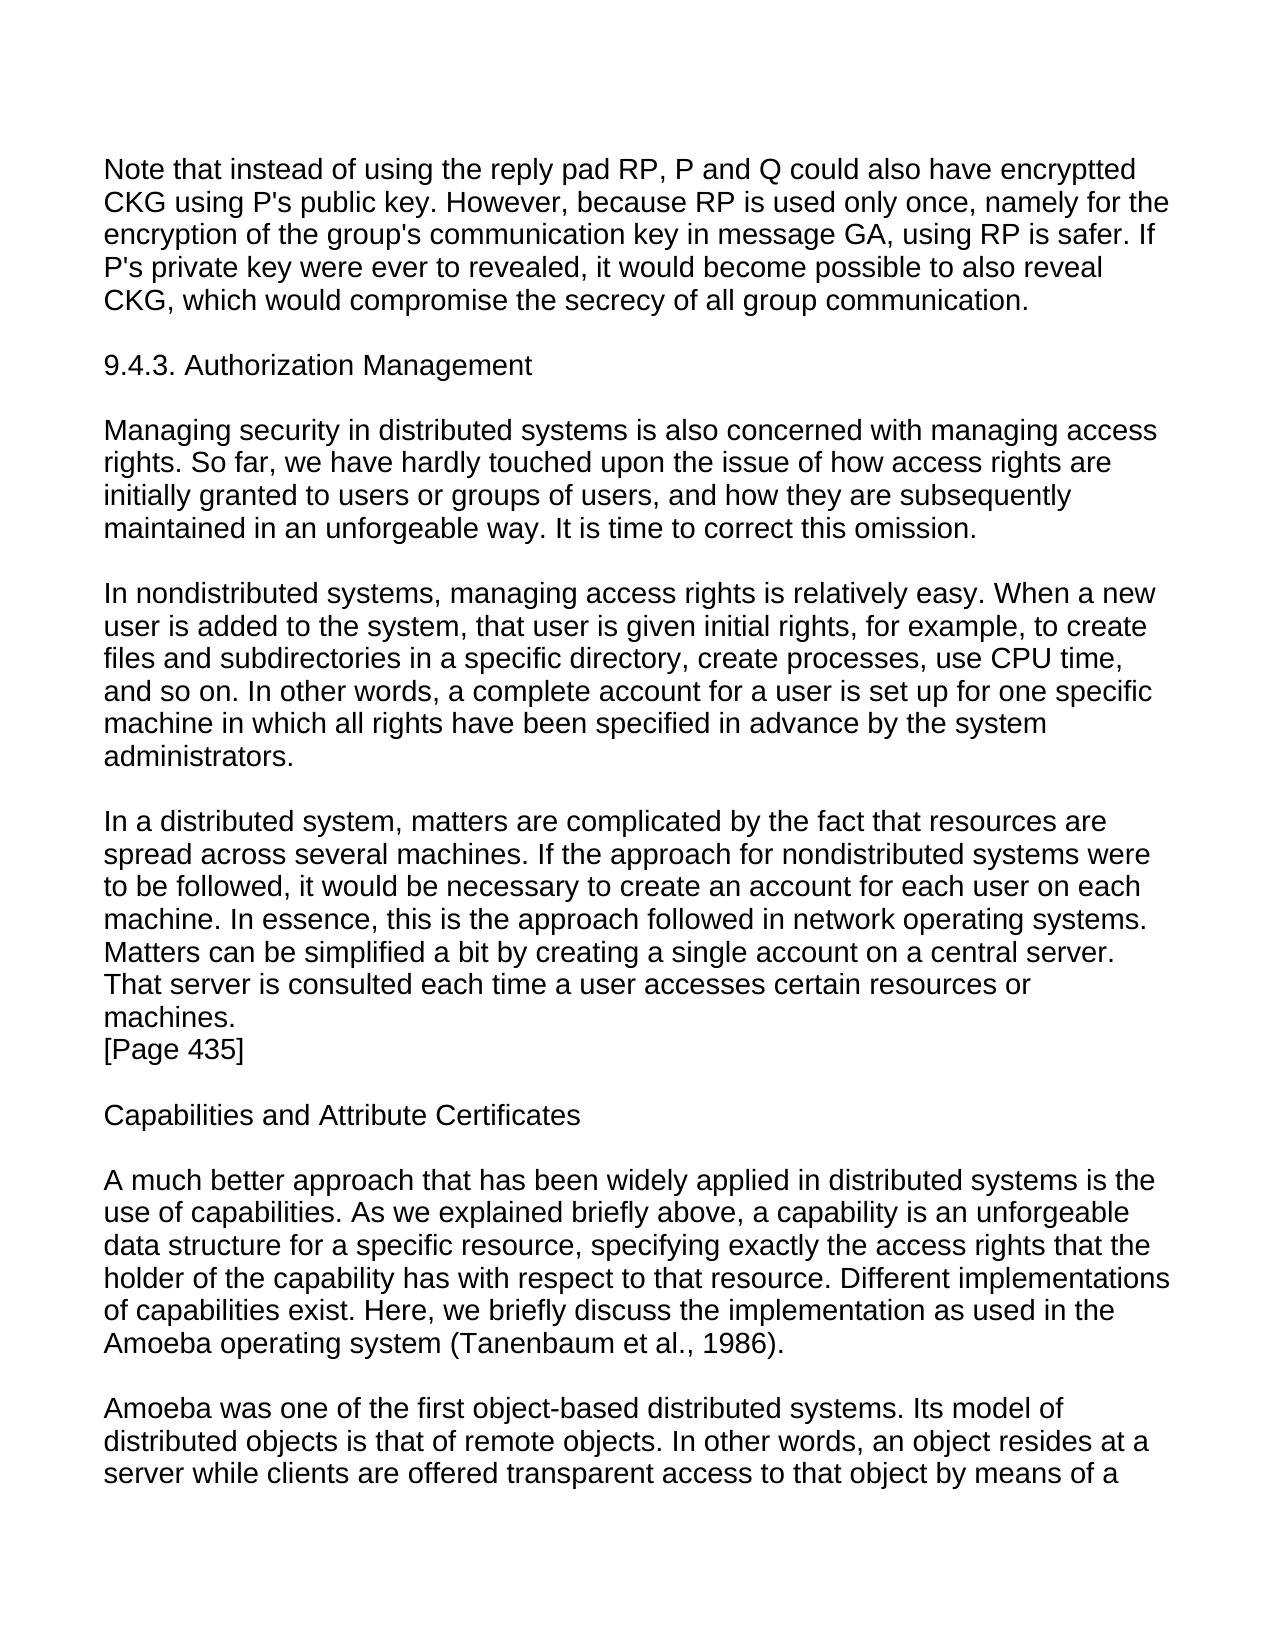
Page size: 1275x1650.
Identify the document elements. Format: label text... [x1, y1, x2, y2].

text A much better approach that has been widely applied in distributed systems is the use of capabilities. As we explained briefly above, a capability is an unforgeable data structure for a specific resource, specifying exactly the access rights that the holder of the capability has with respect to that resource. Different implementations of capabilities exist. Here, we briefly discuss the implementation as used in the Amoeba operating system (Tanenbaum et al., 1986). [103, 1164, 1172, 1359]
text In nondistributed systems, managing access rights is relatively easy. When a new user is added to the system, that user is given initial rights, for example, to create files and subdirectories in a specific directory, create processes, use CPU time, and so on. In other words, a complete account for a user is set up for one specific machine in which all rights have been specified in advance by the system administrators. [103, 577, 1172, 772]
text Capabilities and Attribute Certificates [103, 1098, 1172, 1131]
text [Page 435] [103, 1033, 1172, 1066]
text In a distributed system, matters are complicated by the fact that resources are spread across several machines. If the approach for nondistributed systems were to be followed, it would be necessary to create an account for each user on each machine. In essence, this is the approach followed in network operating systems. Matters can be simplified a bit by creating a single account on a central server. That server is consulted each time a user accesses certain resources or machines. [103, 805, 1172, 1033]
text 9.4.3. Authorization Management [103, 349, 1172, 381]
text Managing security in distributed systems is also concerned with managing access rights. So far, we have hardly touched upon the issue of how access rights are initially granted to users or groups of users, and how they are subsequently maintained in an unforgeable way. It is time to correct this omission. [103, 414, 1172, 544]
text Note that instead of using the reply pad RP, P and Q could also have encryptted CKG using P's public key. However, because RP is used only once, namely for the encryption of the group's communication key in message GA, using RP is safer. If P's private key were ever to revealed, it would become possible to also reveal CKG, which would compromise the secrecy of all group communication. [103, 153, 1172, 316]
text Amoeba was one of the first object-based distributed systems. Its model of distributed objects is that of remote objects. In other words, an object resides at a server while clients are offered transparent access to that object by means of a [103, 1392, 1172, 1490]
